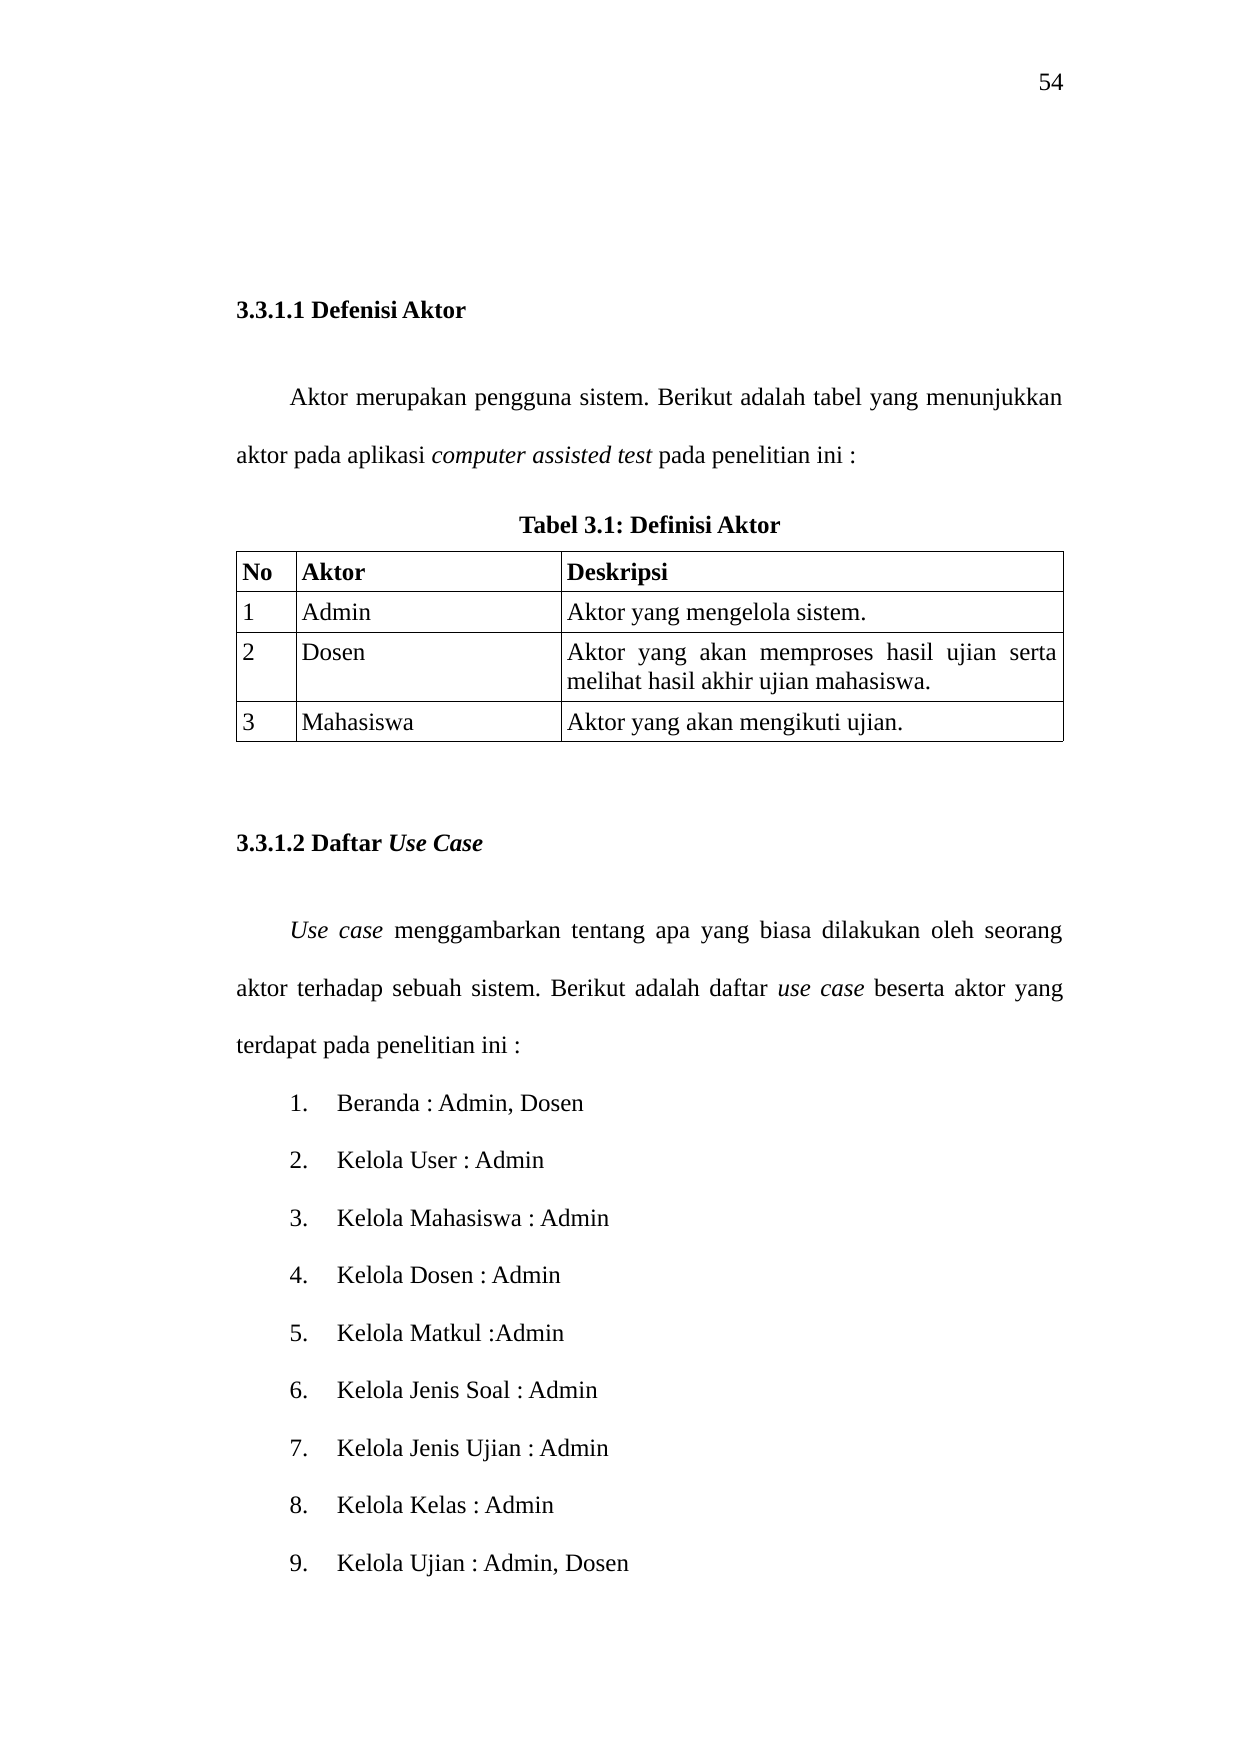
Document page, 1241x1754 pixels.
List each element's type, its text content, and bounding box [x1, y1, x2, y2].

text Aktor merupakan pengguna sistem. Berikut adalah tabel yang menunjukkan aktor pada aplikasi computer assisted test pada penelitian ini : [236, 382, 1063, 468]
table_header No [237, 552, 296, 591]
list Kelola Ujian : Admin, Dosen [289, 1548, 1063, 1576]
list Kelola Jenis Ujian : Admin [289, 1433, 1063, 1461]
table_cell Aktor yang mengelola sistem. [562, 592, 1063, 632]
list Kelola Mahasiswa : Admin [289, 1203, 1063, 1231]
table_cell Admin [297, 592, 561, 632]
text Use case menggambarkan tentang apa yang biasa dilakukan oleh seorang aktor terhadap sebuah sistem. Berikut adalah daftar use case beserta aktor yang terdapat pada penelitian ini : [236, 915, 1063, 1059]
list Kelola User : Admin [289, 1145, 1063, 1174]
list Beranda : Admin, Dosen [289, 1088, 1063, 1116]
list Kelola Kelas : Admin [289, 1490, 1063, 1519]
subtitle 3.3.1.1 Defenisi Aktor [236, 295, 1063, 324]
table_cell Dosen [297, 633, 561, 701]
list Kelola Dosen : Admin [289, 1260, 1063, 1289]
table_header Aktor [297, 552, 561, 591]
list Kelola Jenis Soal : Admin [289, 1375, 1063, 1404]
table_cell 1 [237, 592, 296, 632]
list Kelola Matkul :Admin [289, 1318, 1063, 1346]
table_cell Aktor yang akan mengikuti ujian. [562, 702, 1063, 741]
subtitle 3.3.1.2 Daftar Use Case [236, 828, 1063, 857]
table_header Deskripsi [562, 552, 1063, 591]
text Tabel 3.1: Definisi Aktor [236, 510, 1063, 538]
table_cell 2 [237, 633, 296, 701]
table_cell Mahasiswa [297, 702, 561, 741]
table_cell Aktor yang akan memproses hasil ujian serta melihat hasil akhir ujian mahasiswa. [562, 633, 1063, 701]
table_cell 3 [237, 702, 296, 741]
